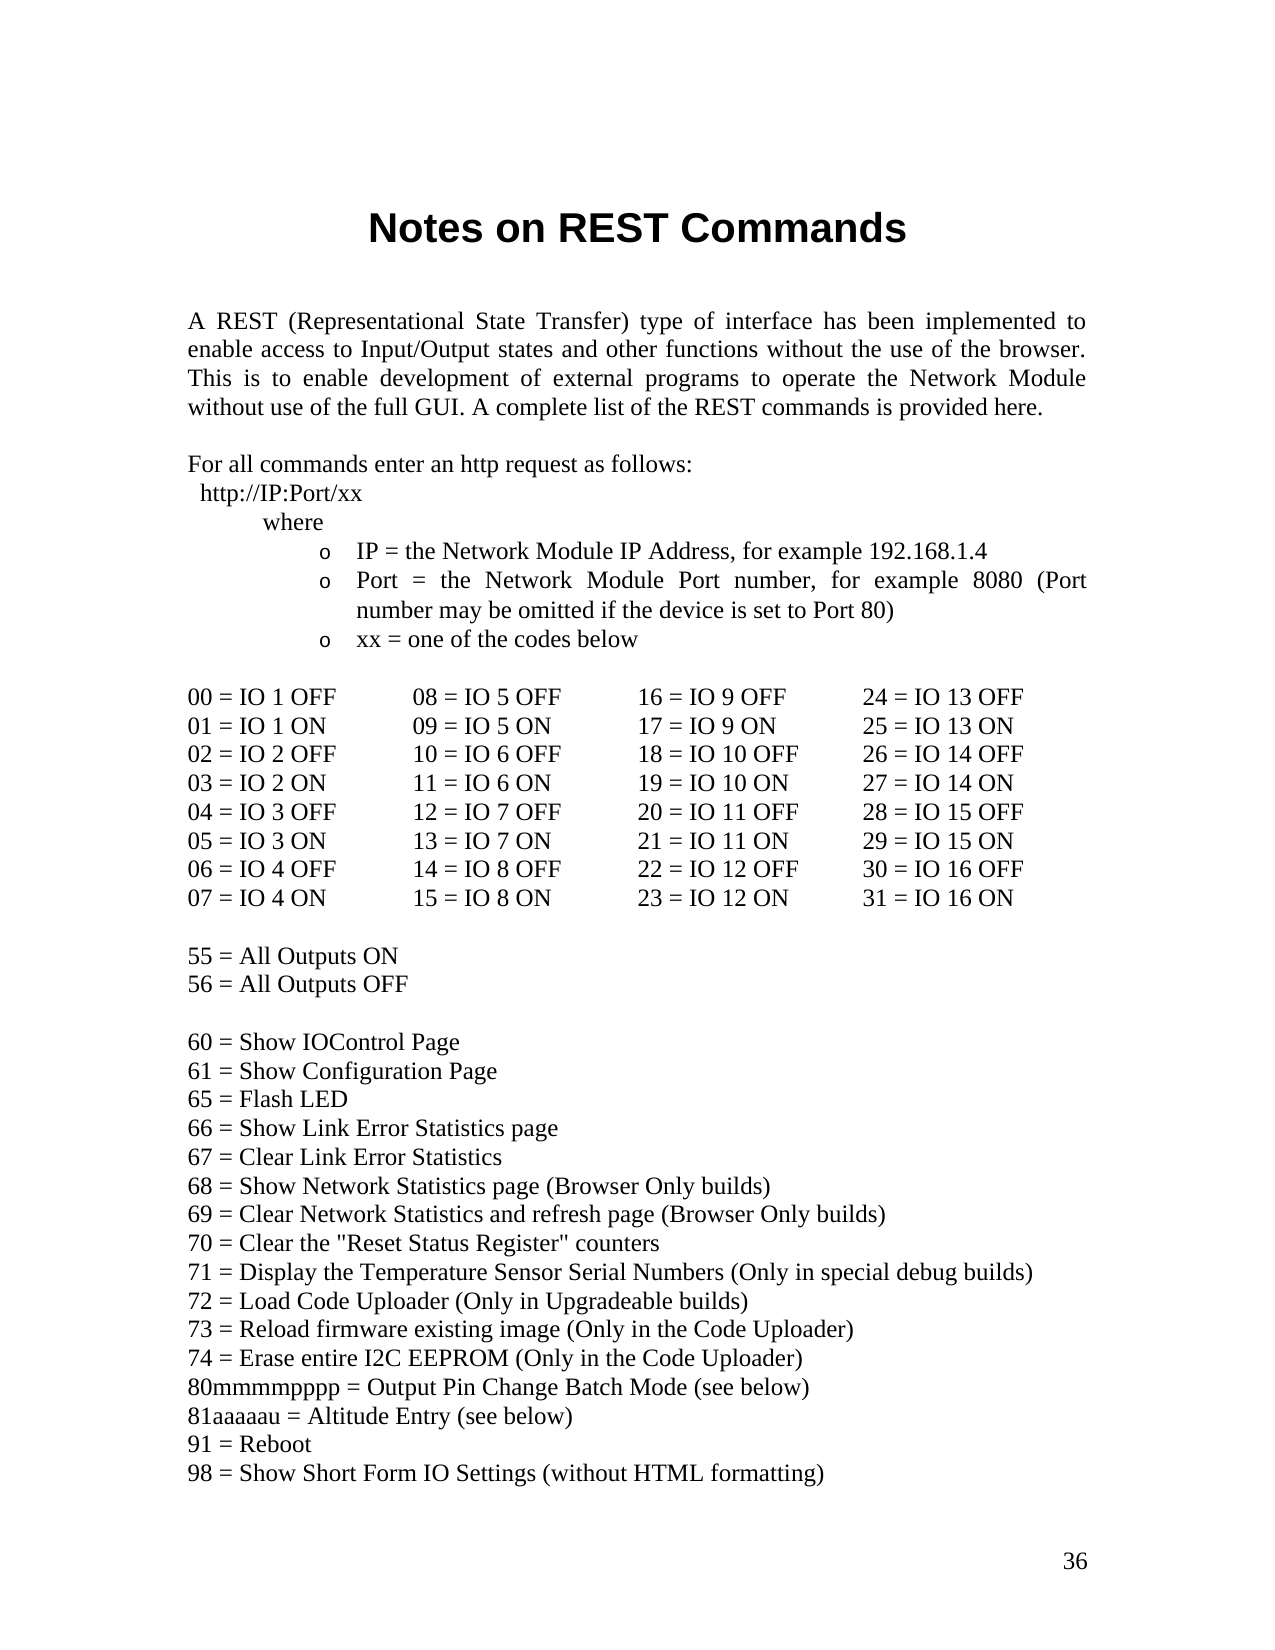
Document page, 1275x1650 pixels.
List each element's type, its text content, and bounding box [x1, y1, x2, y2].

text 61 = Show Configuration Page [187, 1056, 1087, 1084]
list xx = one of the codes below [319, 624, 1087, 653]
text 06 = IO 4 OFF 14 = IO 8 OFF 22 = IO 12 OFF 30 = IO 16 OFF [187, 854, 1087, 883]
text 07 = IO 4 ON 15 = IO 8 ON 23 = IO 12 ON 31 = IO 16 ON [187, 883, 1087, 912]
text 74 = Erase entire I2C EEPROM (Only in the Code Uploader) [187, 1343, 1087, 1372]
text 00 = IO 1 OFF 08 = IO 5 OFF 16 = IO 9 OFF 24 = IO 13 OFF [187, 682, 1087, 711]
text http://IP:Port/xx [187, 478, 1087, 507]
text 05 = IO 3 ON 13 = IO 7 ON 21 = IO 11 ON 29 = IO 15 ON [187, 826, 1087, 854]
text 68 = Show Network Statistics page (Browser Only builds) [187, 1171, 1087, 1199]
text 55 = All Outputs ON [187, 941, 1087, 969]
text 70 = Clear the "Reset Status Register" counters [187, 1228, 1087, 1257]
text 72 = Load Code Uploader (Only in Upgradeable builds) [187, 1286, 1087, 1314]
text 04 = IO 3 OFF 12 = IO 7 OFF 20 = IO 11 OFF 28 = IO 15 OFF [187, 797, 1087, 826]
text 66 = Show Link Error Statistics page [187, 1113, 1087, 1142]
text A REST (Representational State Transfer) type of interface has been implemented to enable access to Input/Output states and other functions without the use of the browser. This is to enable development of external programs to operate the Network Module without use of the full GUI. A complete list of the REST commands is provided here. [187, 306, 1087, 421]
text 81aaaaau = Altitude Entry (see below) [187, 1401, 1087, 1429]
text 71 = Display the Temperature Sensor Serial Numbers (Only in special debug builds) [187, 1257, 1087, 1286]
text 80mmmmpppp = Output Pin Change Batch Mode (see below) [187, 1372, 1087, 1401]
subtitle Notes on REST Commands [187, 204, 1087, 252]
text where [262, 507, 1087, 536]
list IP = the Network Module IP Address, for example 192.168.1.4 [319, 536, 1087, 565]
text 60 = Show IOControl Page [187, 1027, 1087, 1056]
text 73 = Reload firmware existing image (Only in the Code Uploader) [187, 1314, 1087, 1343]
list Port = the Network Module Port number, for example 8080 (Port number may be omitted if the device is set to Port 80) [319, 565, 1087, 624]
text 91 = Reboot [187, 1429, 1087, 1458]
text 03 = IO 2 ON 11 = IO 6 ON 19 = IO 10 ON 27 = IO 14 ON [187, 768, 1087, 797]
text 01 = IO 1 ON 09 = IO 5 ON 17 = IO 9 ON 25 = IO 13 ON [187, 711, 1087, 739]
text 67 = Clear Link Error Statistics [187, 1142, 1087, 1171]
text 65 = Flash LED [187, 1084, 1087, 1113]
text For all commands enter an http request as follows: [187, 449, 1087, 478]
text 98 = Show Short Form IO Settings (without HTML formatting) [187, 1458, 1087, 1487]
text 02 = IO 2 OFF 10 = IO 6 OFF 18 = IO 10 OFF 26 = IO 14 OFF [187, 739, 1087, 768]
text 69 = Clear Network Statistics and refresh page (Browser Only builds) [187, 1199, 1087, 1228]
text 56 = All Outputs OFF [187, 969, 1087, 998]
